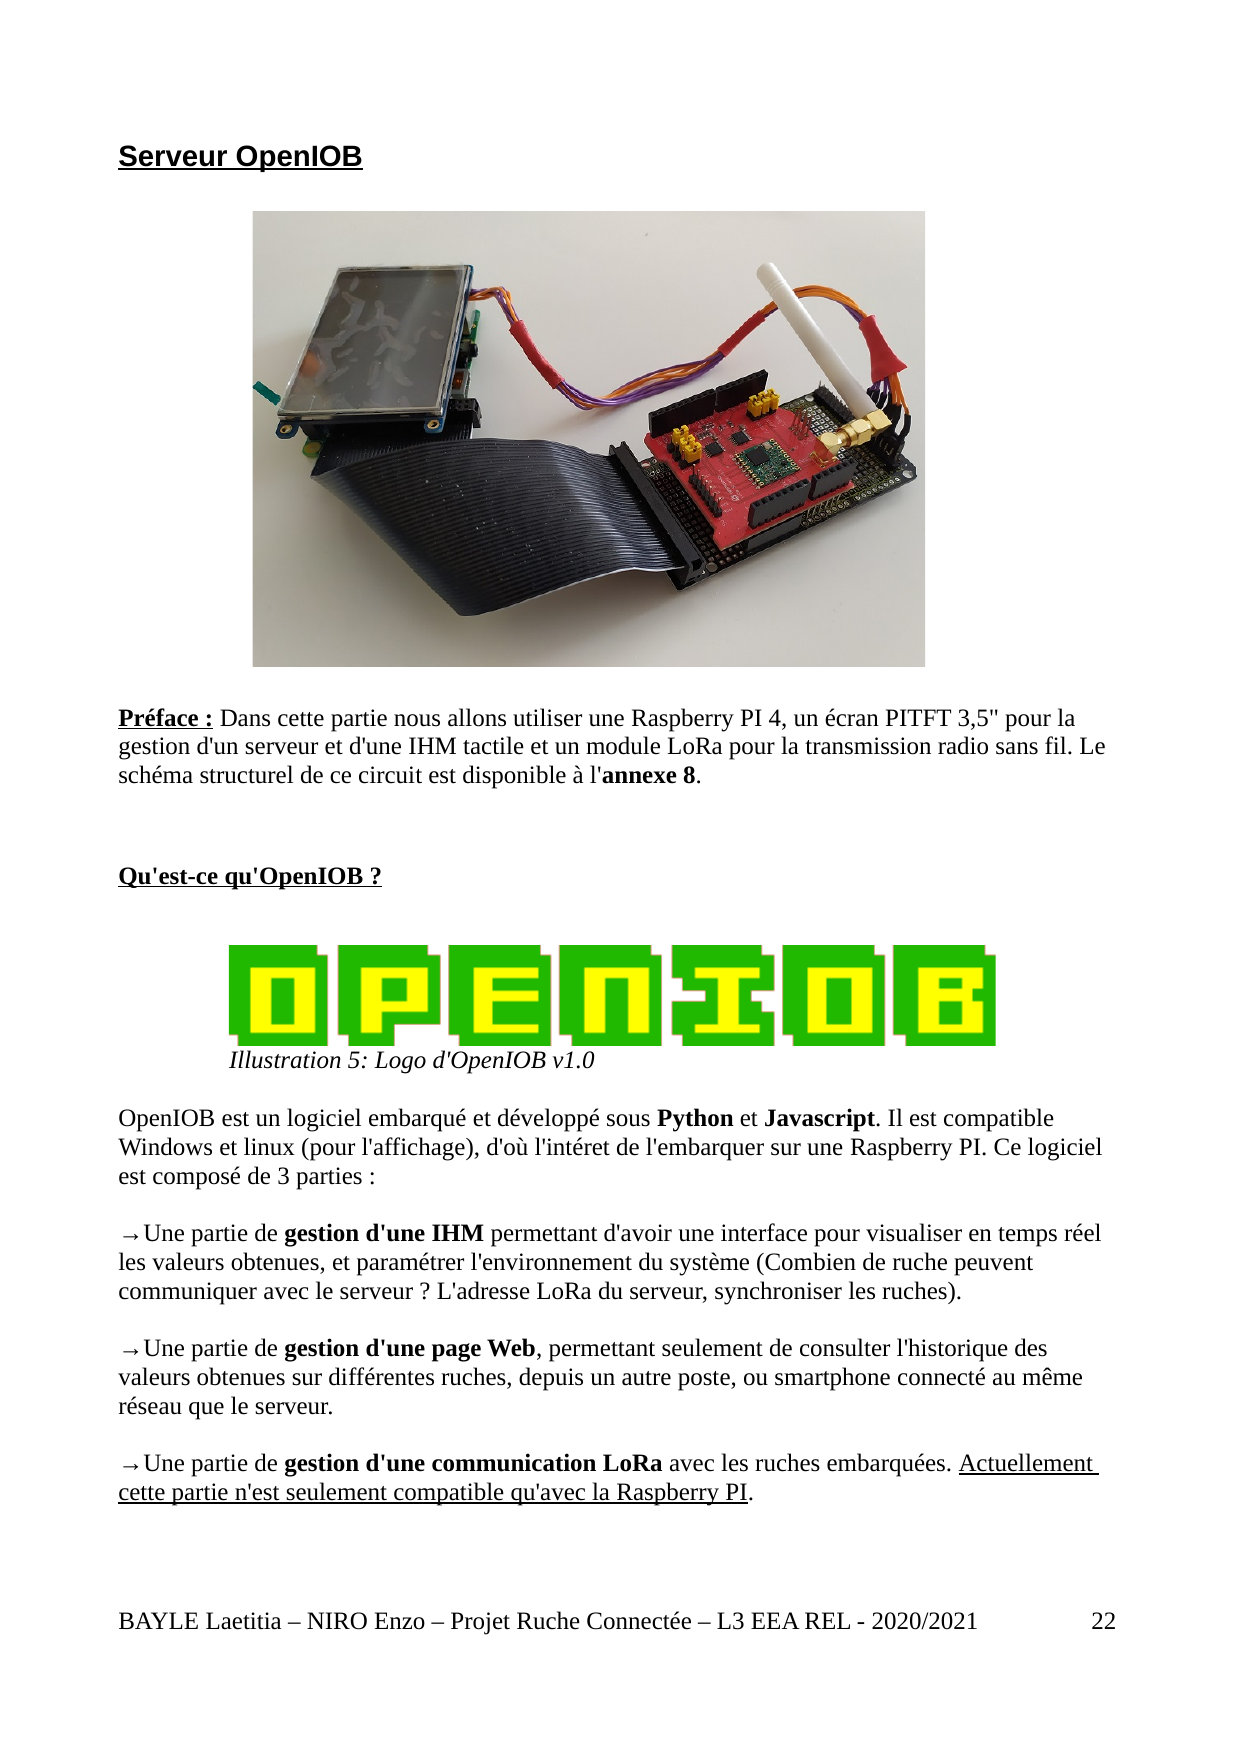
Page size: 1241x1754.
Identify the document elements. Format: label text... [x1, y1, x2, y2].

text OpenIOB est un logiciel embarqué et développé sous Python et Javascript. Il est compatible Windows et linux (pour l'affichage), d'où l'intéret de l'embarquer sur une Raspberry PI. Ce logiciel est composé de 3 parties : [118, 1103, 1122, 1190]
text Préface : Dans cette partie nous allons utiliser une Raspberry PI 4, un écran PITFT 3,5" pour la gestion d'un serveur et d'une IHM tactile et un module LoRa pour la transmission radio sans fil. Le schéma structurel de ce circuit est disponible à l'annexe 8. [118, 703, 1122, 789]
text Illustration 5: Logo d'OpenIOB v1.0 [229, 1046, 996, 1074]
text →Une partie de gestion d'une page Web, permettant seulement de consulter l'historique des valeurs obtenues sur différentes ruches, depuis un autre poste, ou smartphone connecté au même réseau que le serveur. [118, 1333, 1122, 1420]
text →Une partie de gestion d'une communication LoRa avec les ruches embarquées. Actuellement cette partie n'est seulement compatible qu'avec la Raspberry PI. [118, 1448, 1122, 1506]
picture [252, 211, 926, 667]
subtitle Serveur OpenIOB [118, 139, 1122, 173]
picture [228, 945, 996, 1046]
text →Une partie de gestion d'une IHM permettant d'avoir une interface pour visualiser en temps réel les valeurs obtenues, et paramétrer l'environnement du système (Combien de ruche peuvent communiquer avec le serveur ? L'adresse LoRa du serveur, synchroniser les ruches). [118, 1218, 1122, 1305]
subtitle Qu'est-ce qu'OpenIOB ? [118, 861, 1122, 890]
